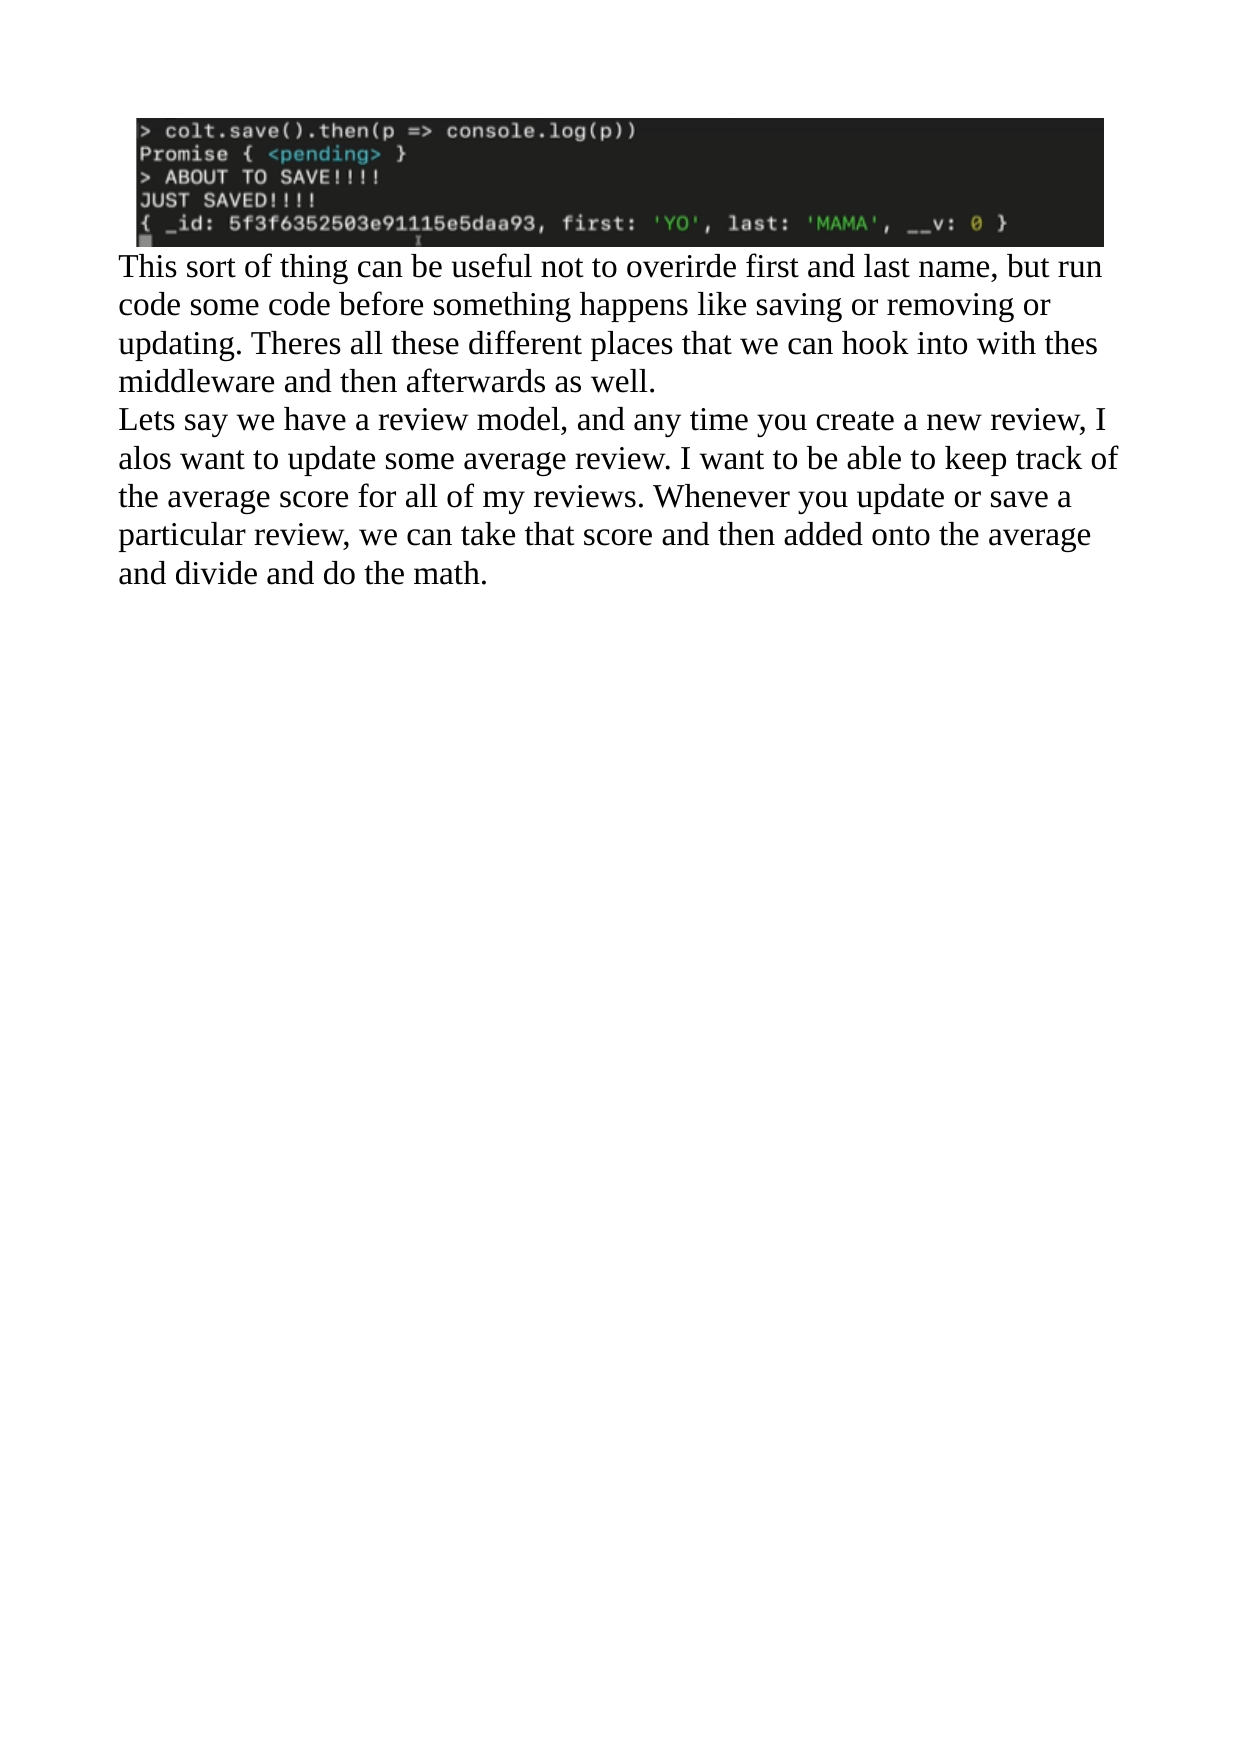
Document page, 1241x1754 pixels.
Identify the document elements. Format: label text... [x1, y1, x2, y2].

text Lets say we have a review model, and any time you create a new review, I alos want to update some average review. I want to be able to keep track of the average score for all of my reviews. Whenever you update or save a particular review, we can take that score and then added onto the average and divide and do the math. [118, 399, 1122, 591]
text This sort of thing can be useful not to overirde first and last name, but run code some code before something happens like saving or removing or updating. Theres all these different places that we can hook into with thes middleware and then afterwards as well. [118, 118, 1122, 399]
picture [136, 118, 1104, 247]
